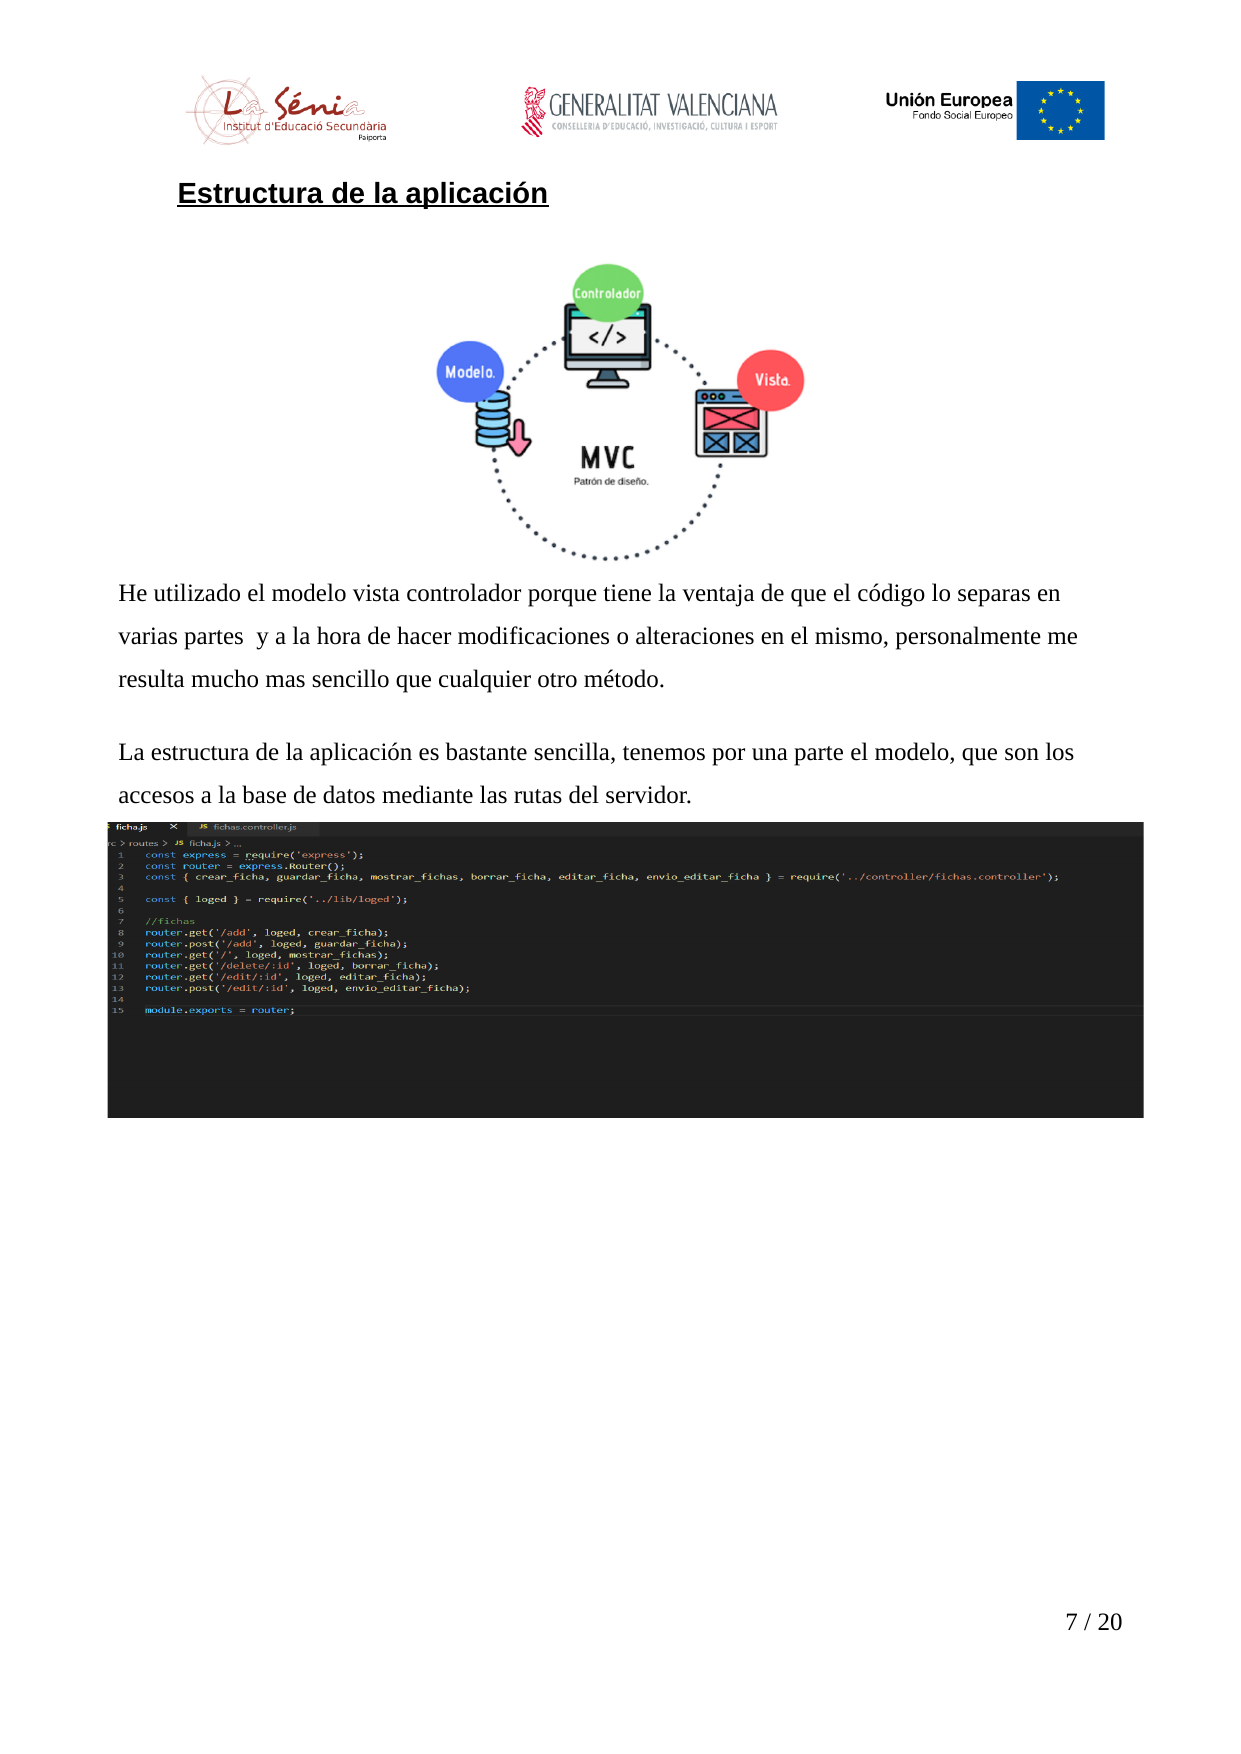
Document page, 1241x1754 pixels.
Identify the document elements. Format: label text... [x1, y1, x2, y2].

subtitle Estructura de la aplicación [118, 176, 1122, 210]
picture [106, 56, 1111, 166]
picture [118, 262, 1123, 564]
text La estructura de la aplicación es bastante sencilla, tenemos por una parte el modelo, que son los accesos a la base de datos mediante las rutas del servidor. [118, 737, 1122, 809]
text He utilizado el modelo vista controlador porque tiene la ventaja de que el código lo separas en varias partes y a la hora de hacer modificaciones o alteraciones en el mismo, personalmente me resulta mucho mas sencillo que cualquier otro método. [118, 564, 1122, 693]
text [118, 256, 1122, 262]
picture [107, 822, 1144, 1118]
